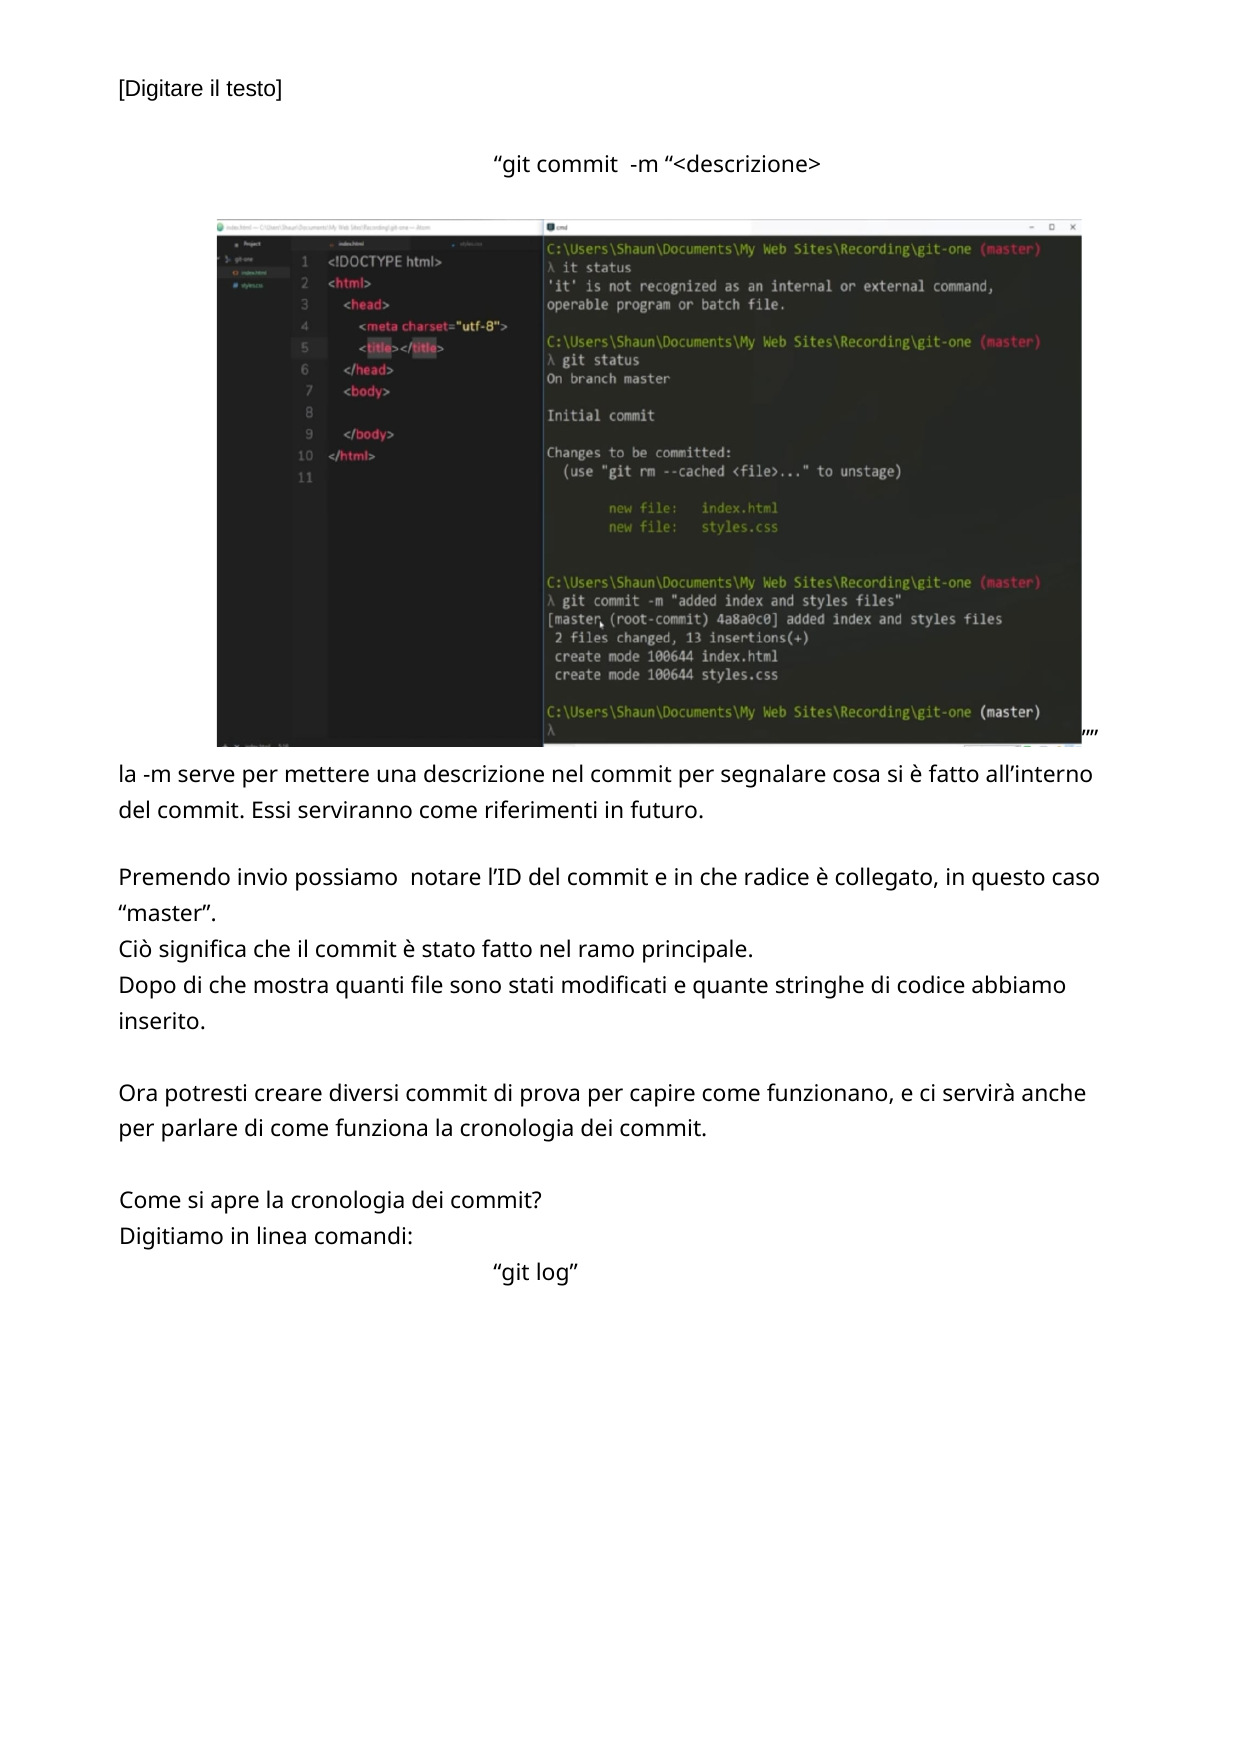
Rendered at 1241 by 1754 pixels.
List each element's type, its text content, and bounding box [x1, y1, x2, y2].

text Dopo di che mostra quanti file sono stati modificati e quante stringhe di codice abbiamo inserito. [118, 969, 1124, 1036]
text “git commit -m “<descrizione> [118, 148, 1124, 179]
text Ora potresti creare diversi commit di prova per capire come funzionano, e ci servirà anche per parlare di come funziona la cronologia dei commit. [118, 1076, 1124, 1144]
text Digitiamo in linea comandi: [118, 1220, 1124, 1251]
picture [216, 219, 1082, 747]
text “git log” [118, 1256, 1124, 1287]
text Ciò significa che il commit è stato fatto nel ramo principale. [118, 933, 1124, 964]
text ”” [118, 219, 1124, 753]
text la -m serve per mettere una descrizione nel commit per segnalare cosa si è fatto all’interno del commit. Essi serviranno come riferimenti in futuro. [118, 758, 1124, 825]
text Premendo invio possiamo notare l’ID del commit e in che radice è collegato, in questo caso “master”. [118, 861, 1124, 928]
text Come si apre la cronologia dei commit? [118, 1184, 1124, 1216]
